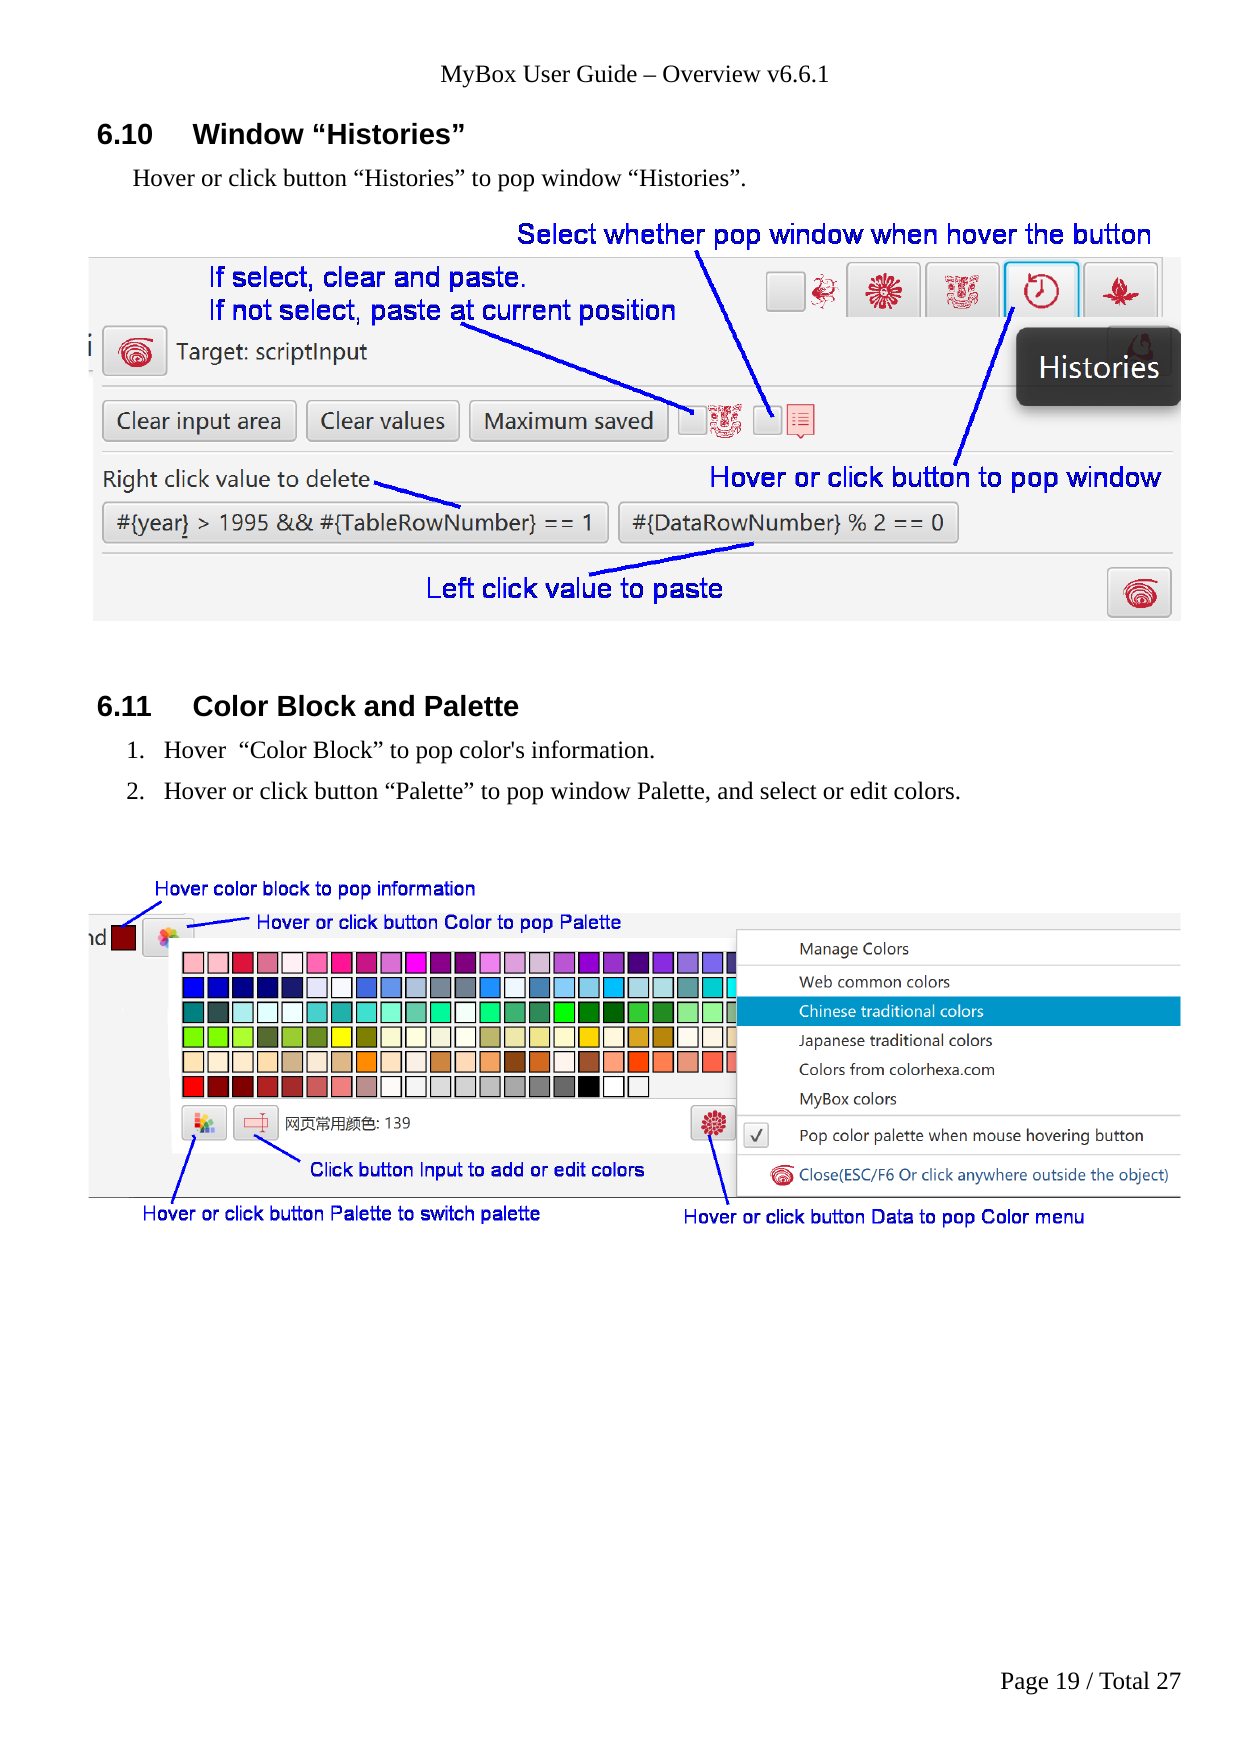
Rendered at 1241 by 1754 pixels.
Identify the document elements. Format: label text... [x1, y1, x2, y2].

subtitle Window “Histories” [88, 117, 1181, 151]
subtitle Color Block and Palette [88, 689, 1181, 722]
list Hover “Color Block” to pop color's information. [126, 735, 1181, 763]
picture [88, 204, 1182, 623]
text Hover or click button “Histories” to pop window “Histories”. [88, 163, 1181, 192]
list Hover or click button “Palette” to pop window Palette, and select or edit colors. [126, 776, 1181, 805]
picture [88, 858, 1182, 1238]
